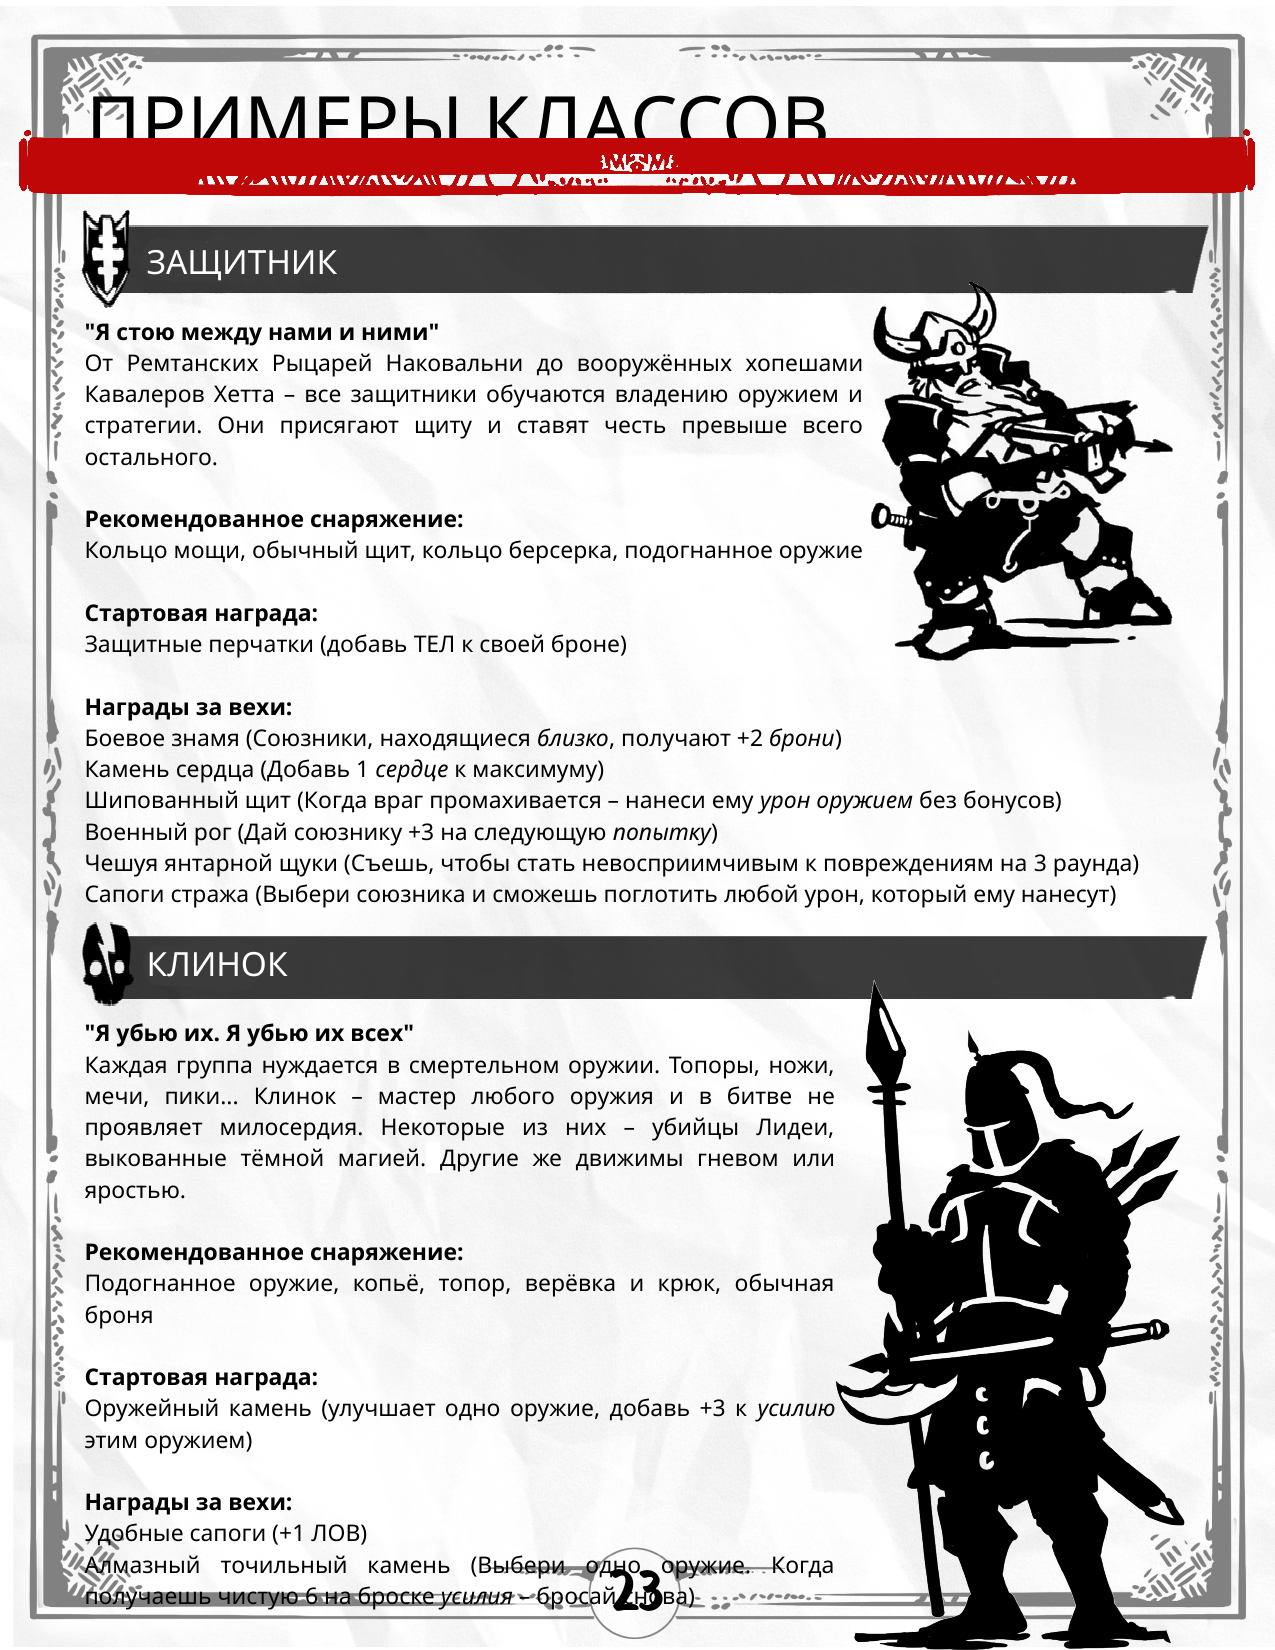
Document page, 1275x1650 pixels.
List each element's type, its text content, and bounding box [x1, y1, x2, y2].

text "Я убью их. Я убью их всех" [84, 1017, 835, 1048]
picture [0, 6, 1275, 1650]
text [1185, 1361, 1200, 1392]
text Каждая группа нуждается в смертельном оружии. Топоры, ножи, мечи, пики... Клинок – мастер любого оружия и в битве не проявляет милосердия. Некоторые из них – убийцы Лидеи, выкованные тёмной магией. Другие же движимы гневом или яростью. [84, 1048, 835, 1205]
text Рекомендованное снаряжение: [84, 1236, 835, 1267]
text "Я стою между нами и ними" [84, 316, 863, 347]
text Стартовая награда: [84, 597, 863, 628]
text [1185, 1517, 1200, 1548]
text От Ремтанских Рыцарей Наковальни до вооружённых хопешами Кавалеров Хетта – все защитники обучаются владению оружием и стратегии. Они присягают щиту и ставят честь превыше всего остального. [84, 347, 863, 472]
text Удобные сапоги (+1 ЛОВ) [84, 1517, 835, 1548]
text Боевое знамя (Союзники, находящиеся близко, получают +2 брони) [84, 722, 1200, 753]
text Алмазный точильный камень (Выбери одно оружие. Когда получаешь чистую 6 на броске усилия – бросай снова) [84, 1548, 835, 1611]
text [1188, 597, 1200, 628]
text КЛИНОК [75, 909, 1219, 1017]
text Награды за вехи: [84, 691, 1200, 722]
text Защитные перчатки (добавь ТЕЛ к своей броне) [84, 628, 863, 659]
text Подогнанное оружие, копьё, топор, верёвка и крюк, обычная броня [84, 1267, 835, 1330]
text [1185, 1486, 1200, 1517]
text Сапоги стража (Выбери союзника и сможешь поглотить любой урон, который ему нанесут) [84, 878, 1200, 909]
text Кольцо мощи, обычный щит, кольцо берсерка, подогнанное оружие [84, 534, 863, 566]
text Оружейный камень (улучшает одно оружие, добавь +3 к усилию этим оружием) [84, 1392, 835, 1455]
text Рекомендованное снаряжение: [84, 503, 863, 534]
text Чешуя янтарной щуки (Съешь, чтобы стать невосприимчивым к повреждениям на 3 раунда) [84, 847, 1200, 878]
text Шипованный щит (Когда враг промахивается – нанеси ему урон оружием без бонусов) [84, 784, 1200, 816]
text Награды за вехи: [84, 1486, 835, 1517]
text Стартовая награда: [84, 1361, 835, 1392]
text ЗАЩИТНИК [75, 208, 1219, 316]
text Камень сердца (Добавь 1 сердце к максимуму) [84, 753, 1200, 784]
text Военный рог (Дай союзнику +3 на следующую попытку) [84, 816, 1200, 847]
